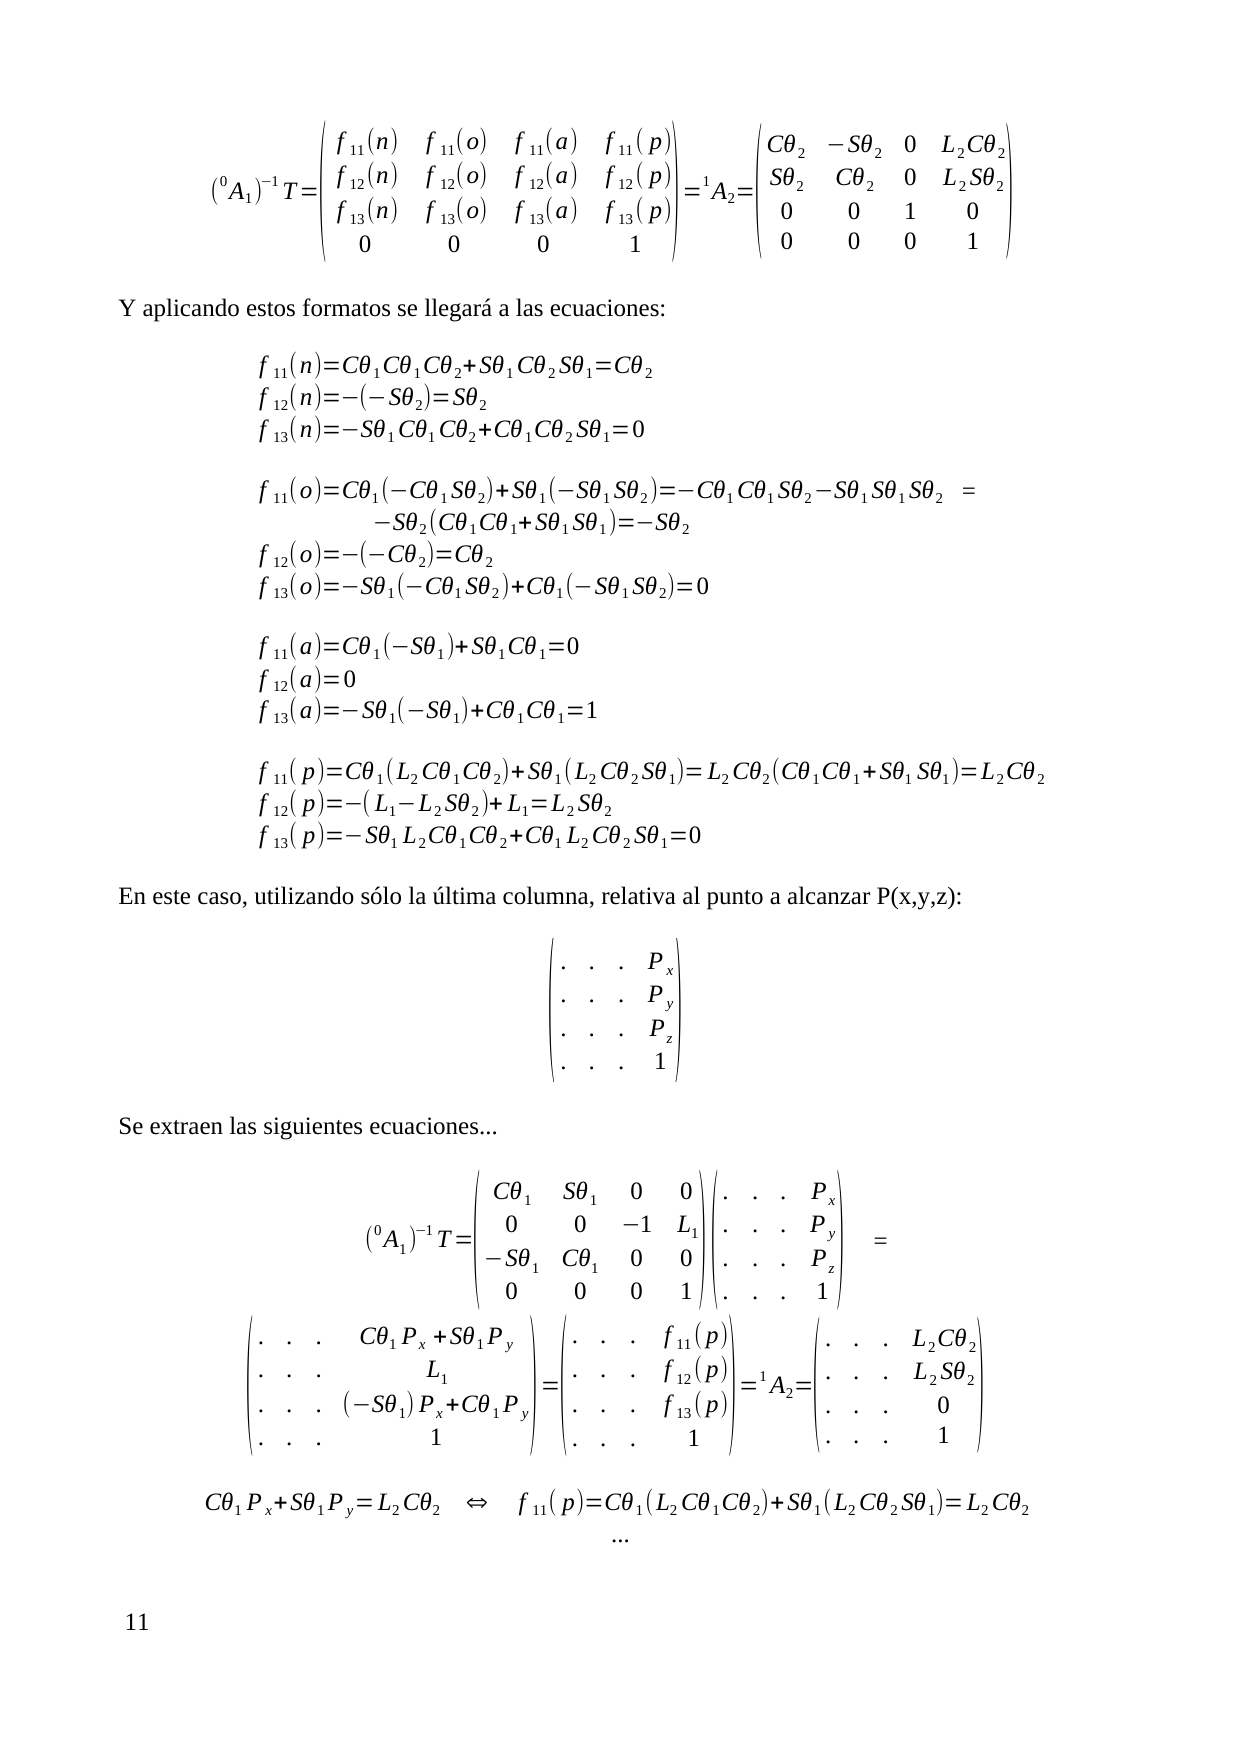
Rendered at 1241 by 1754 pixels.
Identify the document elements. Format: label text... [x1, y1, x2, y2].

text = [118, 1168, 1122, 1312]
text En este caso, utilizando sólo la última columna, relativa al punto a alcanzar P(x,y,z): [118, 881, 1122, 909]
text Y aplicando estos formatos se llegará a las ecuaciones: [118, 293, 1122, 321]
text ... [118, 1519, 1122, 1547]
text = [236, 475, 1122, 507]
text Se extraen las siguientes ecuaciones... [118, 1111, 1122, 1139]
